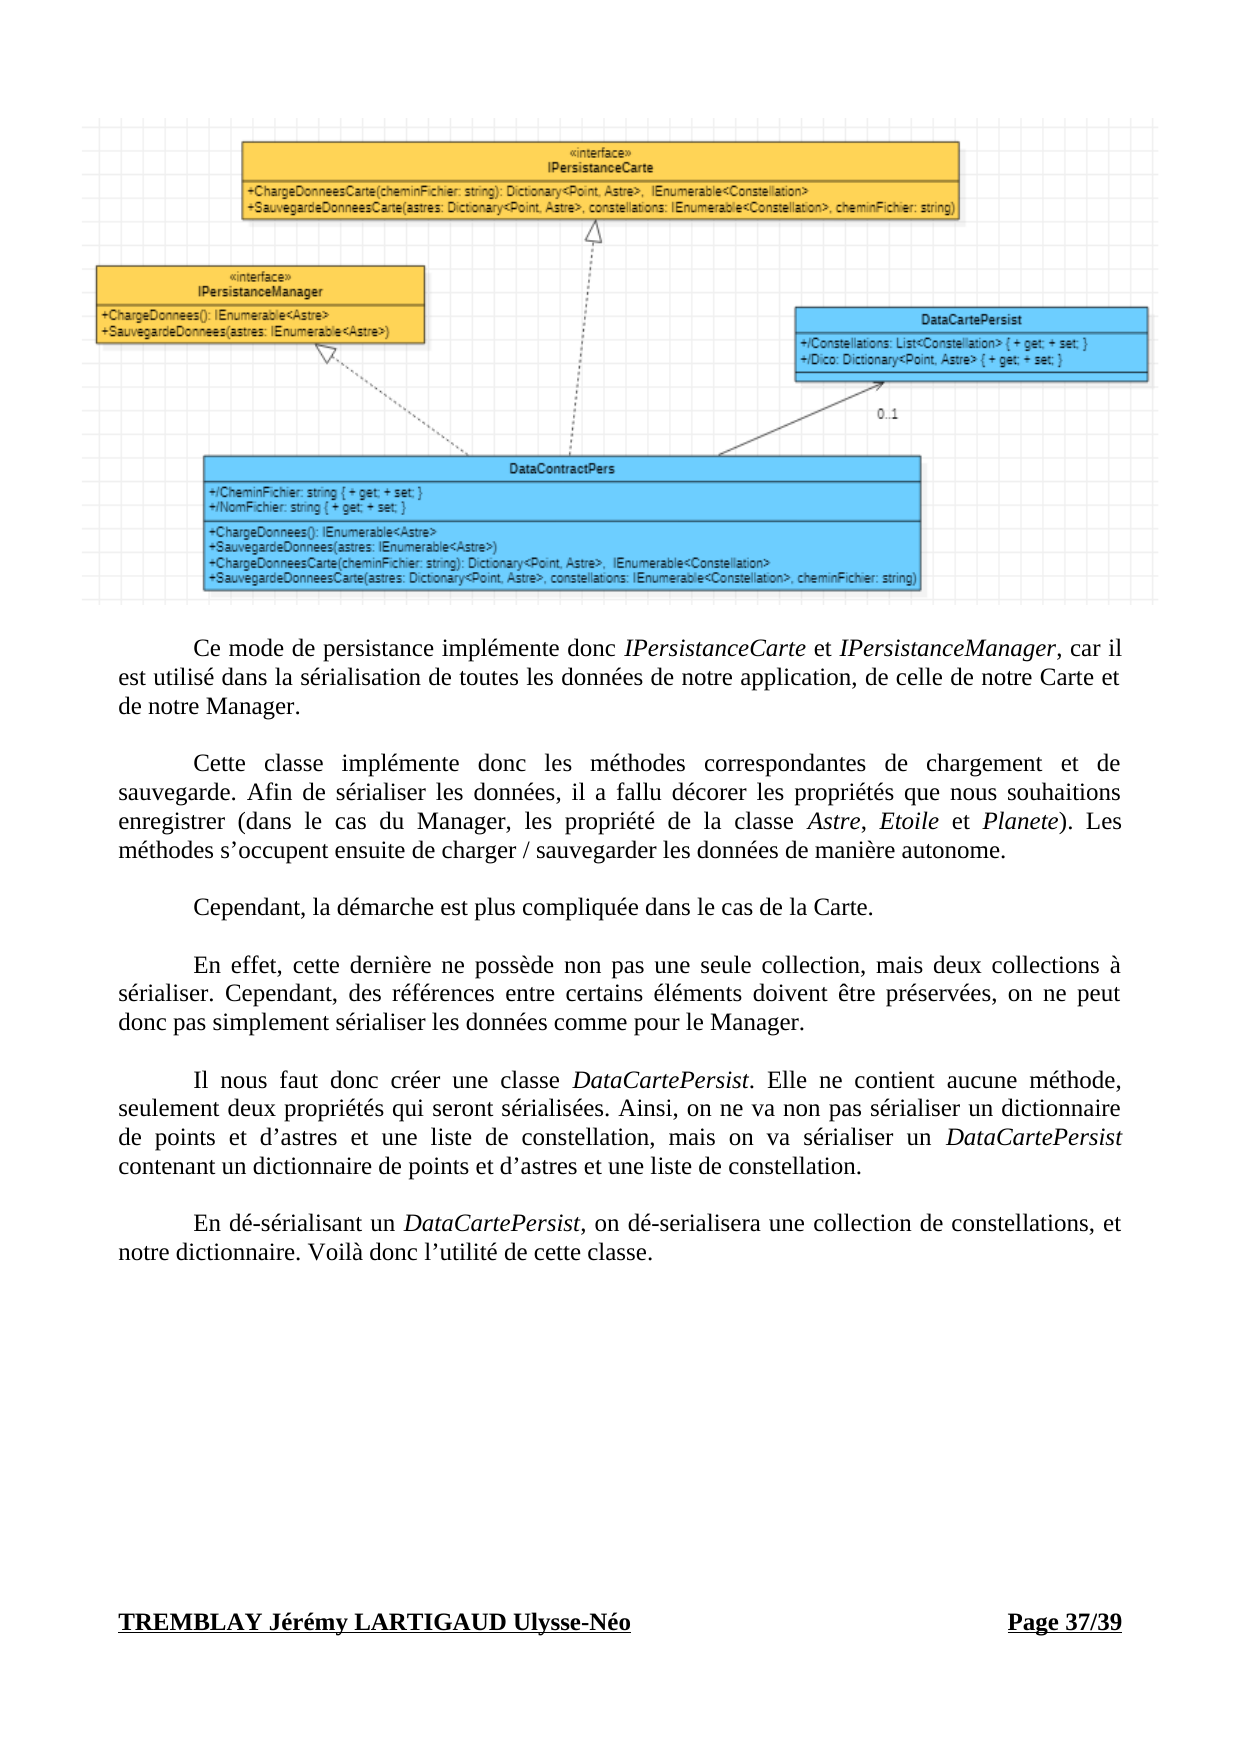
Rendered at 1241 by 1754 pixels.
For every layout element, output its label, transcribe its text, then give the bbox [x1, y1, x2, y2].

text Cependant, la démarche est plus compliquée dans le cas de la Carte. [118, 892, 1122, 921]
picture [81, 118, 1159, 605]
text Ce mode de persistance implémente donc IPersistanceCarte et IPersistanceManager, car il est utilisé dans la sérialisation de toutes les données de notre application, de celle de notre Carte et de notre Manager. [118, 633, 1122, 720]
text Il nous faut donc créer une classe DataCartePersist. Elle ne contient aucune méthode, seulement deux propriétés qui seront sérialisées. Ainsi, on ne va non pas sérialiser un dictionnaire de points et d’astres et une liste de constellation, mais on va sérialiser un DataCartePersist contenant un dictionnaire de points et d’astres et une liste de constellation. [118, 1065, 1122, 1180]
text En dé-sérialisant un DataCartePersist, on dé-serialisera une collection de constellations, et notre dictionnaire. Voilà donc l’utilité de cette classe. [118, 1208, 1122, 1266]
text En effet, cette dernière ne possède non pas une seule collection, mais deux collections à sérialiser. Cependant, des références entre certains éléments doivent être préservées, on ne peut donc pas simplement sérialiser les données comme pour le Manager. [118, 950, 1122, 1036]
text Cette classe implémente donc les méthodes correspondantes de chargement et de sauvegarde. Afin de sérialiser les données, il a fallu décorer les propriétés que nous souhaitions enregistrer (dans le cas du Manager, les propriété de la classe Astre, Etoile et Planete). Les méthodes s’occupent ensuite de charger / sauvegarder les données de manière autonome. [118, 748, 1122, 863]
